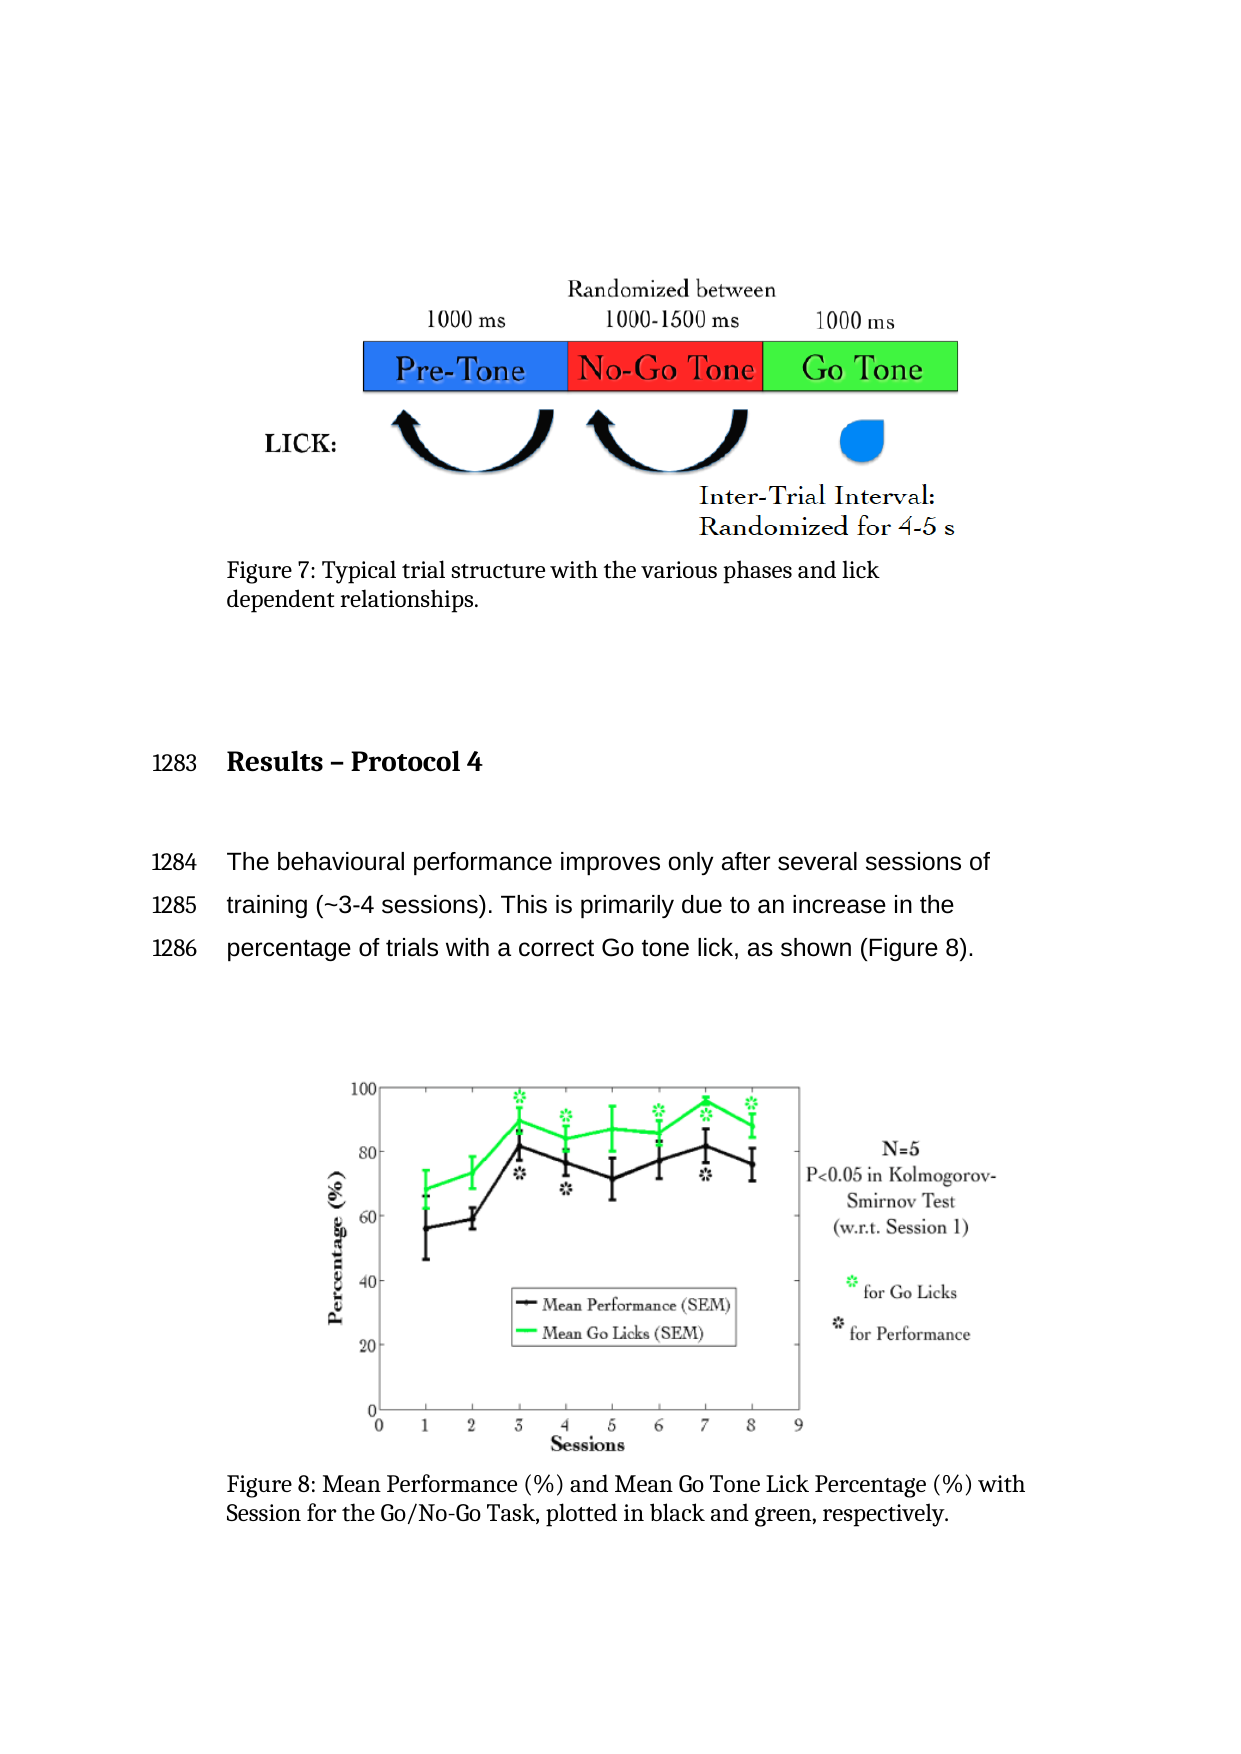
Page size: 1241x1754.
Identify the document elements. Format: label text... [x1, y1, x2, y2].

picture [226, 259, 964, 544]
subtitle Results – Protocol 4 [226, 745, 1014, 779]
text The behavioural performance improves only after several sessions of training (~3-4 sessions). This is primarily due to an increase in the percentage of trials with a correct Go tone lick, as shown (Figure 8). [226, 847, 1014, 962]
picture [320, 1075, 998, 1458]
text Figure 8: Mean Performance (%) and Mean Go Tone Lick Percentage (%) with Session for the Go/No-Go Task, plotted in black and green, respectively. [226, 1075, 1091, 1527]
text Figure 7: Typical trial structure with the various phases and lick dependent relationships. [226, 544, 963, 614]
